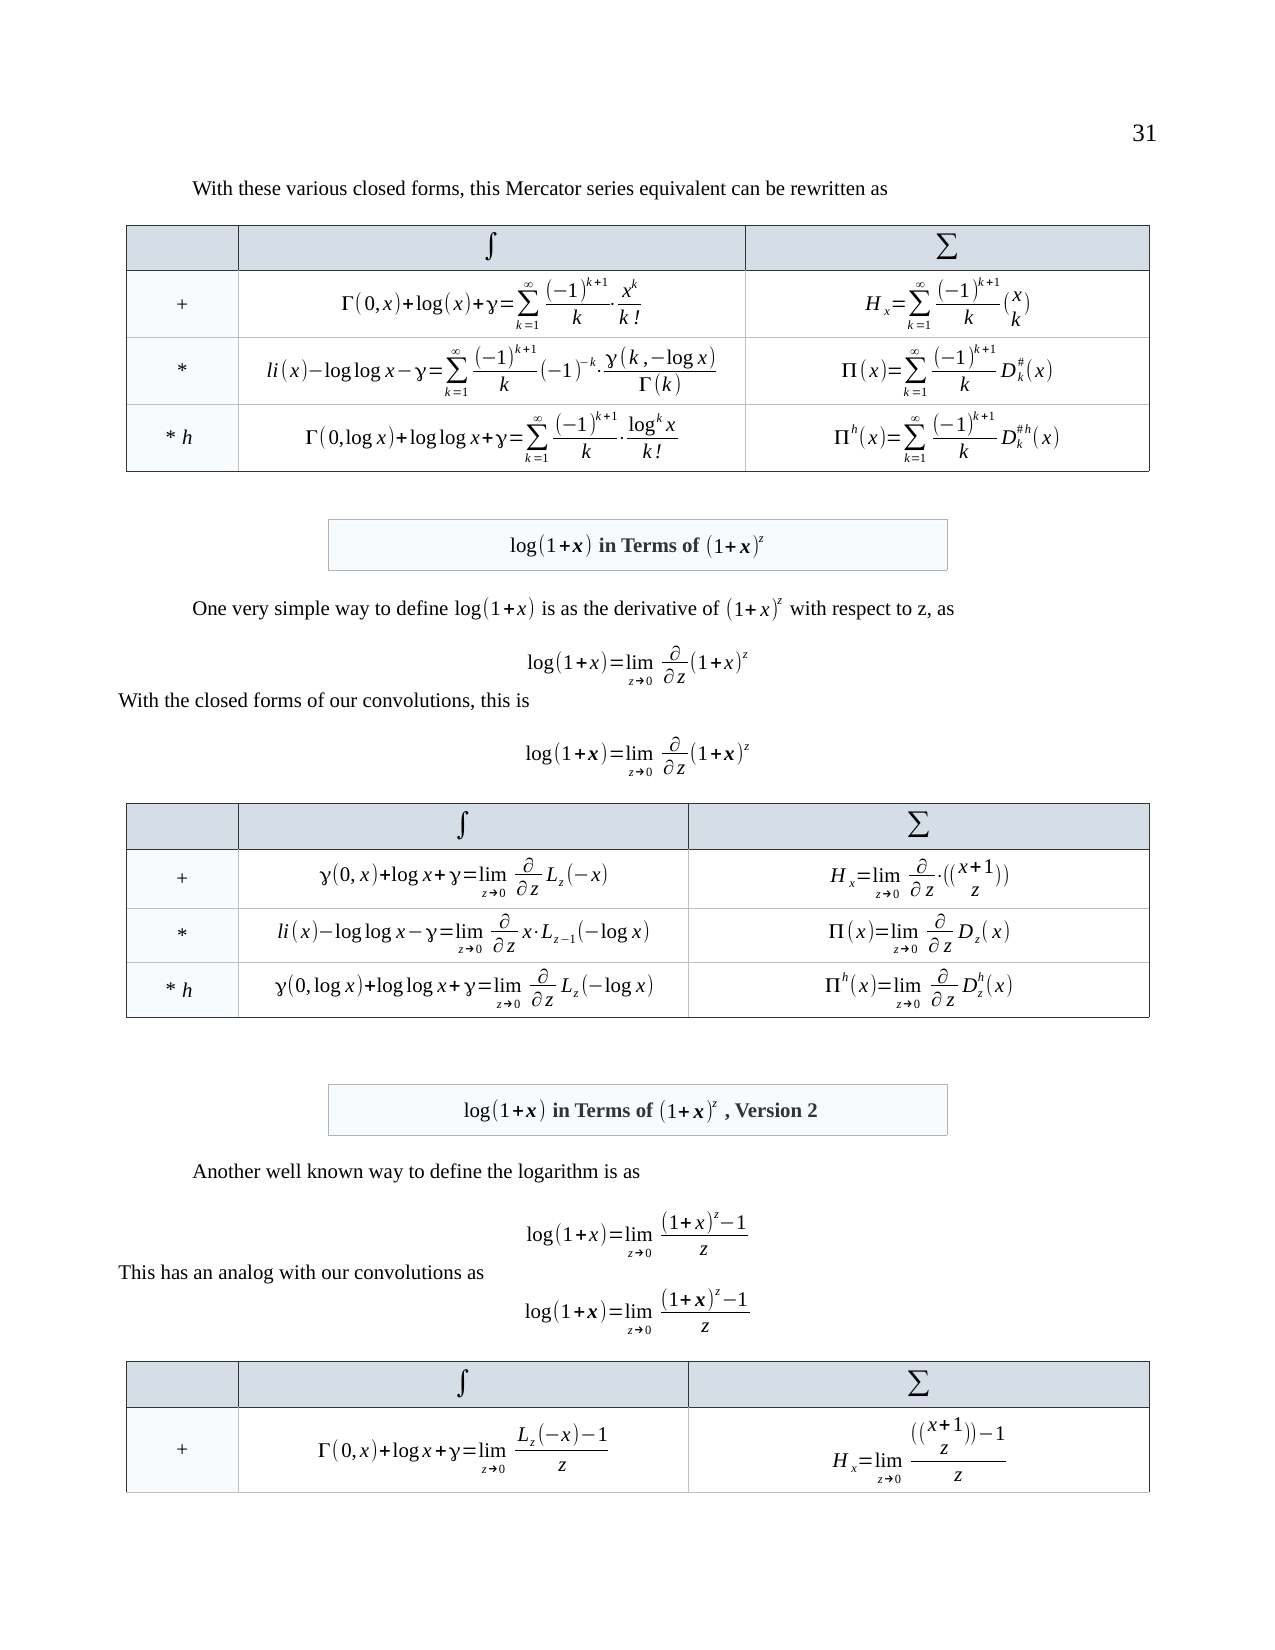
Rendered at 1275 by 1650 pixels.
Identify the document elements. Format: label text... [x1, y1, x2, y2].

table_cell [239, 1408, 688, 1492]
text in Terms of [329, 520, 947, 570]
table_header [127, 804, 238, 849]
table_cell [689, 1408, 1149, 1492]
text With these various closed forms, this Mercator series equivalent can be rewritten as [118, 176, 1157, 200]
table_cell [746, 338, 1149, 404]
table_header [127, 1362, 238, 1407]
table_header [746, 226, 1149, 270]
table_header [239, 804, 688, 849]
table_cell * [127, 963, 238, 1017]
table_cell * [127, 909, 238, 962]
table_cell [746, 271, 1149, 337]
table_cell [689, 963, 1149, 1017]
table_cell [239, 338, 745, 404]
text Another well known way to define the logarithm is as [118, 1159, 1157, 1183]
table_header [127, 226, 238, 270]
table_cell [689, 850, 1149, 907]
table_cell + [127, 850, 238, 907]
table_cell [689, 909, 1149, 962]
text This has an analog with our convolutions as [118, 1260, 1157, 1284]
table_cell [239, 963, 688, 1017]
table_cell * [127, 405, 238, 471]
table_header [689, 1362, 1149, 1407]
text in Terms of, Version 2 [329, 1085, 947, 1135]
table_cell [746, 405, 1149, 471]
table_header [239, 1362, 688, 1407]
table_cell + [127, 1408, 238, 1492]
table_header [689, 804, 1149, 849]
table_cell * [127, 338, 238, 404]
text One very simple way to defineis as the derivative ofwith respect to z, as [118, 594, 1157, 621]
table_header [239, 226, 745, 270]
table_cell [239, 909, 688, 962]
table_cell + [127, 271, 238, 337]
table_cell [239, 405, 745, 471]
table_cell [239, 271, 745, 337]
text With the closed forms of our convolutions, this is [118, 688, 1157, 712]
table_cell [239, 850, 688, 907]
